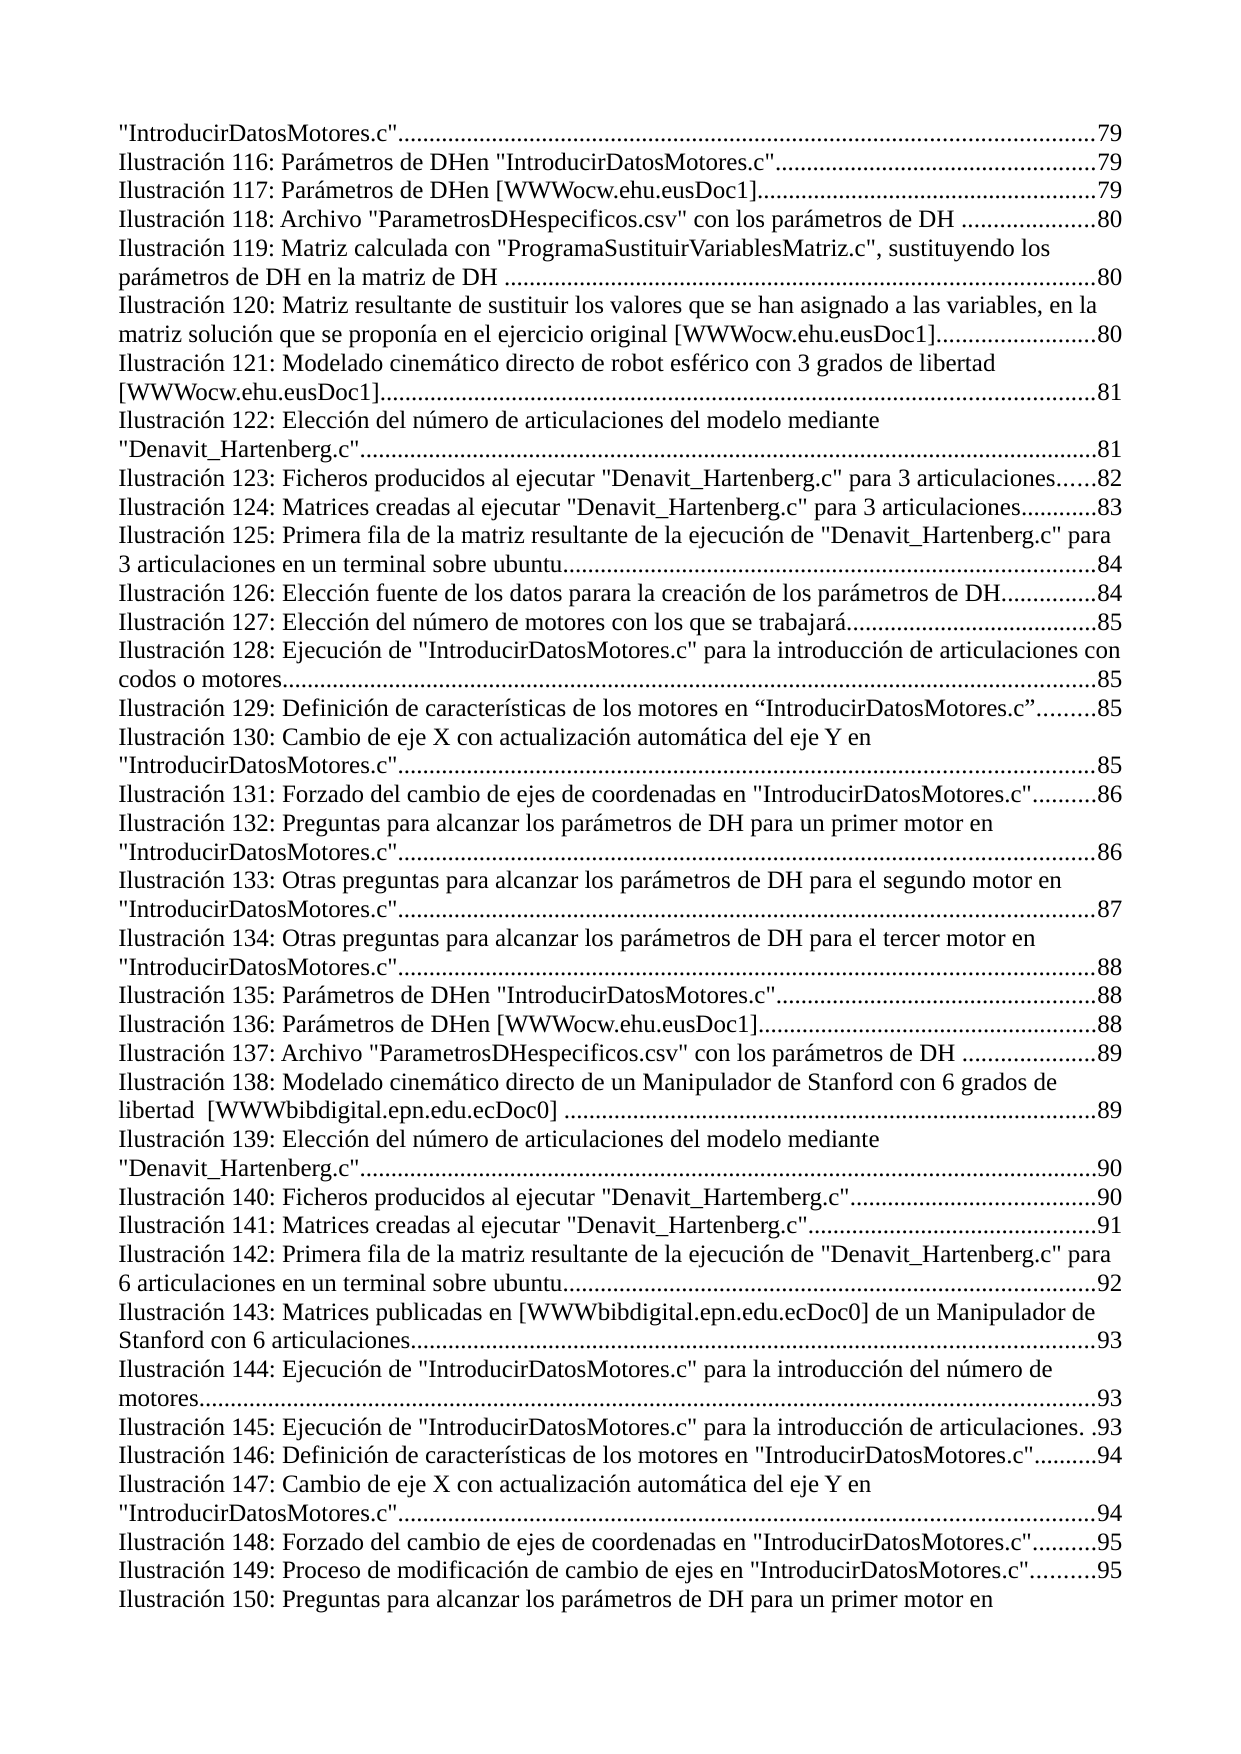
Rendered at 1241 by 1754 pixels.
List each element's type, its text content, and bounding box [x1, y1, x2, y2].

text Ilustración 129: Definición de características de los motores en “IntroducirDatosMotores.c” 85 [118, 693, 1122, 722]
text Ilustración 115: Otras preguntas para alcanzar los parámetros de DH para el cuarto motor en "IntroducirDatosMotores.c" 79 [118, 118, 1122, 147]
text Ilustración 148: Forzado del cambio de ejes de coordenadas en "IntroducirDatosMotores.c" 95 [118, 1527, 1122, 1556]
text Ilustración 121: Modelado cinemático directo de robot esférico con 3 grados de libertad [WWWocw.ehu.eusDoc1] 81 [118, 348, 1122, 406]
text Ilustración 147: Cambio de eje X con actualización automática del eje Y en "IntroducirDatosMotores.c" 94 [118, 1469, 1122, 1527]
text Ilustración 142: Primera fila de la matriz resultante de la ejecución de "Denavit_Hartenberg.c" para 6 articulaciones en un terminal sobre ubuntu 92 [118, 1239, 1122, 1297]
text Ilustración 137: Archivo "ParametrosDHespecificos.csv" con los parámetros de DH 89 [118, 1038, 1122, 1067]
text Ilustración 141: Matrices creadas al ejecutar "Denavit_Hartenberg.c" 91 [118, 1211, 1122, 1239]
text Ilustración 150: Preguntas para alcanzar los parámetros de DH para un primer motor en "IntroducirDatosMotores.c" 95 [118, 1584, 1122, 1613]
text Ilustración 132: Preguntas para alcanzar los parámetros de DH para un primer motor en "IntroducirDatosMotores.c" 86 [118, 808, 1122, 866]
text Ilustración 118: Archivo "ParametrosDHespecificos.csv" con los parámetros de DH 80 [118, 204, 1122, 233]
text Ilustración 134: Otras preguntas para alcanzar los parámetros de DH para el tercer motor en "IntroducirDatosMotores.c" 88 [118, 923, 1122, 981]
text Ilustración 125: Primera fila de la matriz resultante de la ejecución de "Denavit_Hartenberg.c" para 3 articulaciones en un terminal sobre ubuntu 84 [118, 521, 1122, 578]
text Ilustración 146: Definición de características de los motores en "IntroducirDatosMotores.c" 94 [118, 1441, 1122, 1469]
text Ilustración 144: Ejecución de "IntroducirDatosMotores.c" para la introducción del número de motores 93 [118, 1354, 1122, 1412]
text Ilustración 127: Elección del número de motores con los que se trabajará. 85 [118, 607, 1122, 636]
text Ilustración 123: Ficheros producidos al ejecutar "Denavit_Hartenberg.c" para 3 articulaciones 82 [118, 463, 1122, 492]
text Ilustración 139: Elección del número de articulaciones del modelo mediante "Denavit_Hartenberg.c" 90 [118, 1124, 1122, 1182]
text Ilustración 120: Matriz resultante de sustituir los valores que se han asignado a las variables, en la matriz solución que se proponía en el ejercicio original [WWWocw.ehu.eusDoc1] 80 [118, 291, 1122, 348]
text Ilustración 124: Matrices creadas al ejecutar "Denavit_Hartenberg.c" para 3 articulaciones 83 [118, 492, 1122, 521]
text Ilustración 130: Cambio de eje X con actualización automática del eje Y en "IntroducirDatosMotores.c" 85 [118, 722, 1122, 779]
text Ilustración 143: Matrices publicadas en [WWWbibdigital.epn.edu.ecDoc0] de un Manipulador de Stanford con 6 articulaciones 93 [118, 1297, 1122, 1354]
text Ilustración 133: Otras preguntas para alcanzar los parámetros de DH para el segundo motor en "IntroducirDatosMotores.c" 87 [118, 866, 1122, 923]
text Ilustración 119: Matriz calculada con "ProgramaSustituirVariablesMatriz.c", sustituyendo los parámetros de DH en la matriz de DH 80 [118, 233, 1122, 291]
text Ilustración 136: Parámetros de DHen [WWWocw.ehu.eusDoc1] 88 [118, 1009, 1122, 1038]
text Ilustración 117: Parámetros de DHen [WWWocw.ehu.eusDoc1] 79 [118, 176, 1122, 204]
text Ilustración 131: Forzado del cambio de ejes de coordenadas en "IntroducirDatosMotores.c" 86 [118, 779, 1122, 808]
text Ilustración 138: Modelado cinemático directo de un Manipulador de Stanford con 6 grados de libertad [WWWbibdigital.epn.edu.ecDoc0] 89 [118, 1067, 1122, 1124]
text Ilustración 145: Ejecución de "IntroducirDatosMotores.c" para la introducción de articulaciones 93 [118, 1412, 1122, 1441]
text Ilustración 135: Parámetros de DHen "IntroducirDatosMotores.c" 88 [118, 981, 1122, 1009]
text Ilustración 122: Elección del número de articulaciones del modelo mediante "Denavit_Hartenberg.c" 81 [118, 406, 1122, 463]
text Ilustración 149: Proceso de modificación de cambio de ejes en "IntroducirDatosMotores.c" 95 [118, 1556, 1122, 1584]
text Ilustración 140: Ficheros producidos al ejecutar "Denavit_Hartemberg.c" 90 [118, 1182, 1122, 1211]
text Ilustración 128: Ejecución de "IntroducirDatosMotores.c" para la introducción de articulaciones con codos o motores 85 [118, 636, 1122, 693]
text Ilustración 116: Parámetros de DHen "IntroducirDatosMotores.c" 79 [118, 147, 1122, 176]
text Ilustración 126: Elección fuente de los datos parara la creación de los parámetros de DH. 84 [118, 578, 1122, 607]
